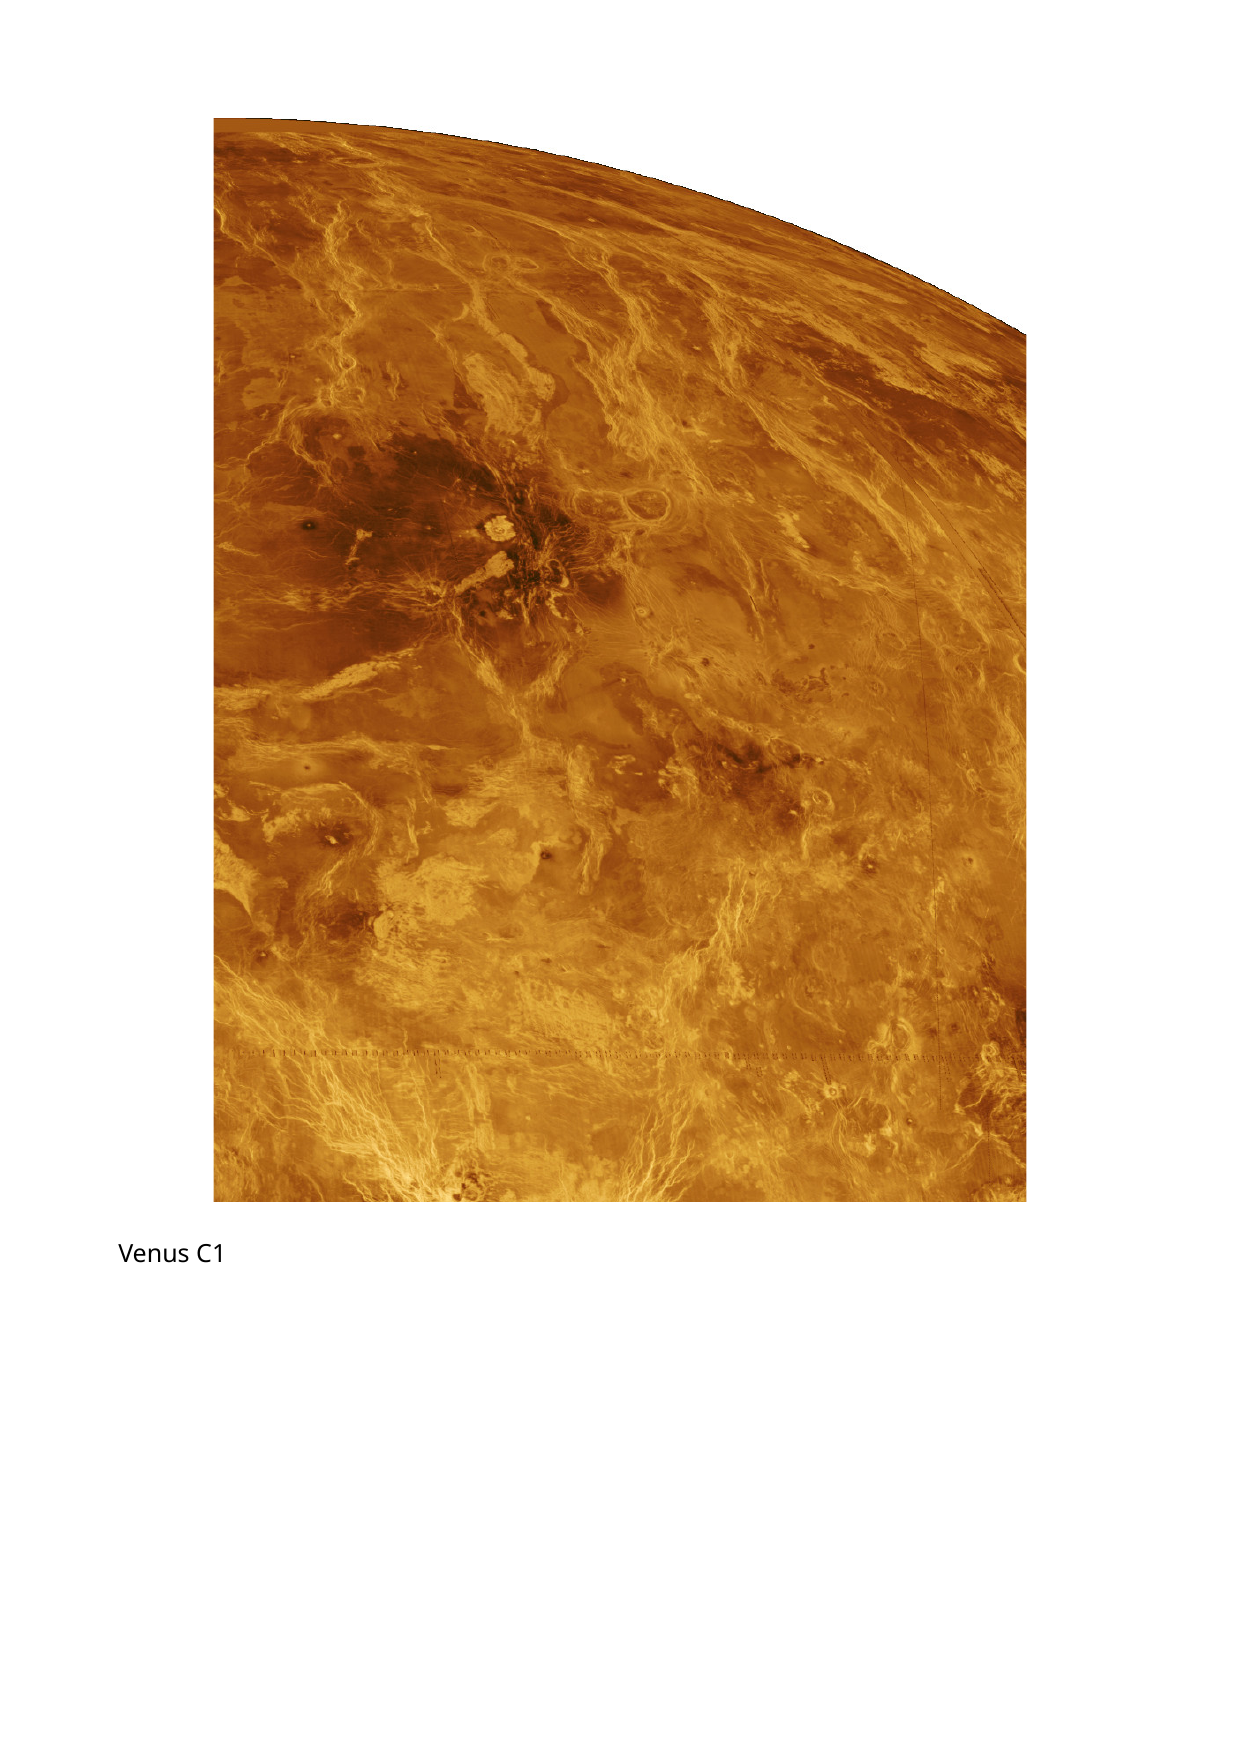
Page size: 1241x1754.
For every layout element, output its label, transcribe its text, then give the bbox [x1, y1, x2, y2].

picture [213, 118, 1027, 1202]
text Venus C1 [118, 1235, 1122, 1269]
